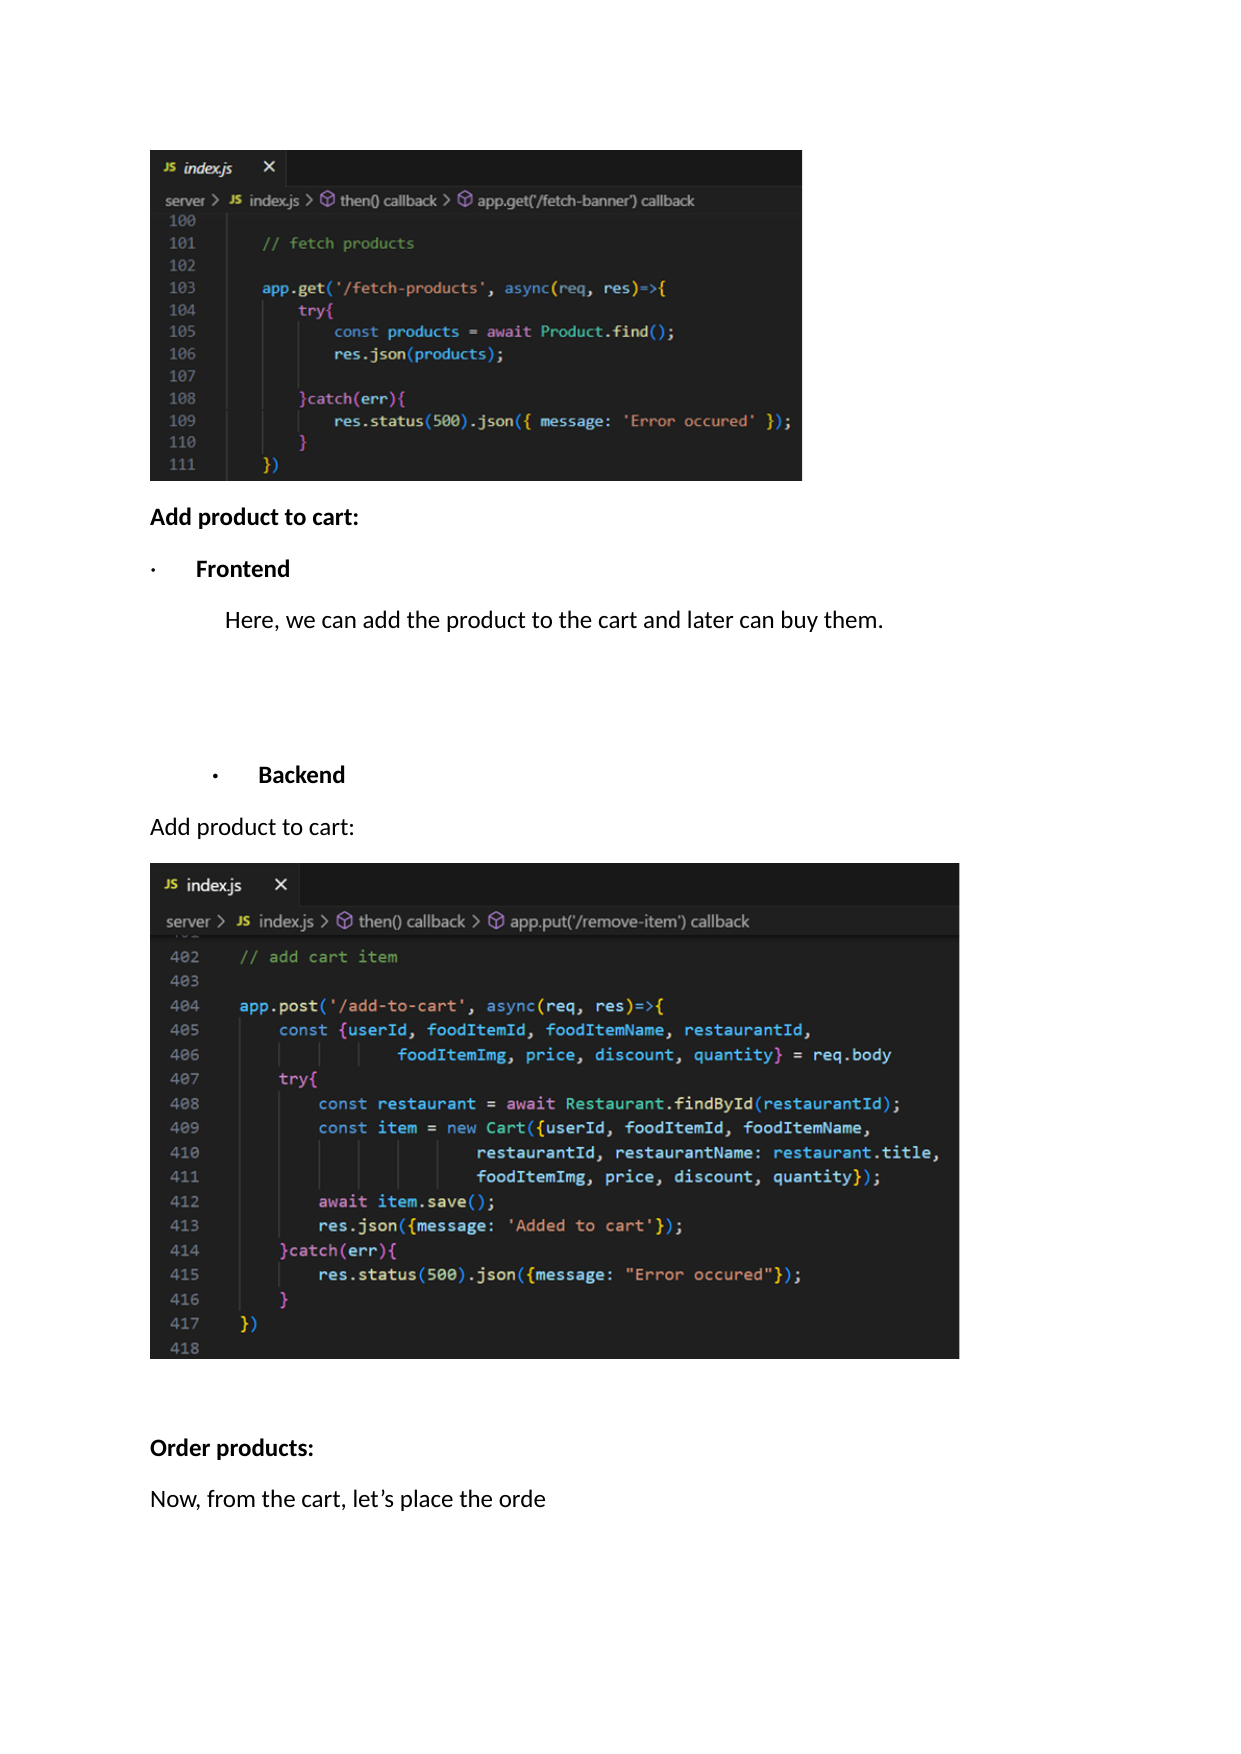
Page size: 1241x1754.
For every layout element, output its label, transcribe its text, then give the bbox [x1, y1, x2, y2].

text Order products: [150, 1432, 1090, 1462]
text · Frontend [150, 553, 1090, 583]
text Add product to cart: [150, 811, 1090, 842]
text Here, we can add the product to the cart and later can buy them. [150, 605, 1090, 635]
text Now, from the cart, let’s place the orde [150, 1483, 1090, 1514]
text Add product to cart: [150, 501, 1090, 532]
text · Backend [150, 760, 1090, 790]
